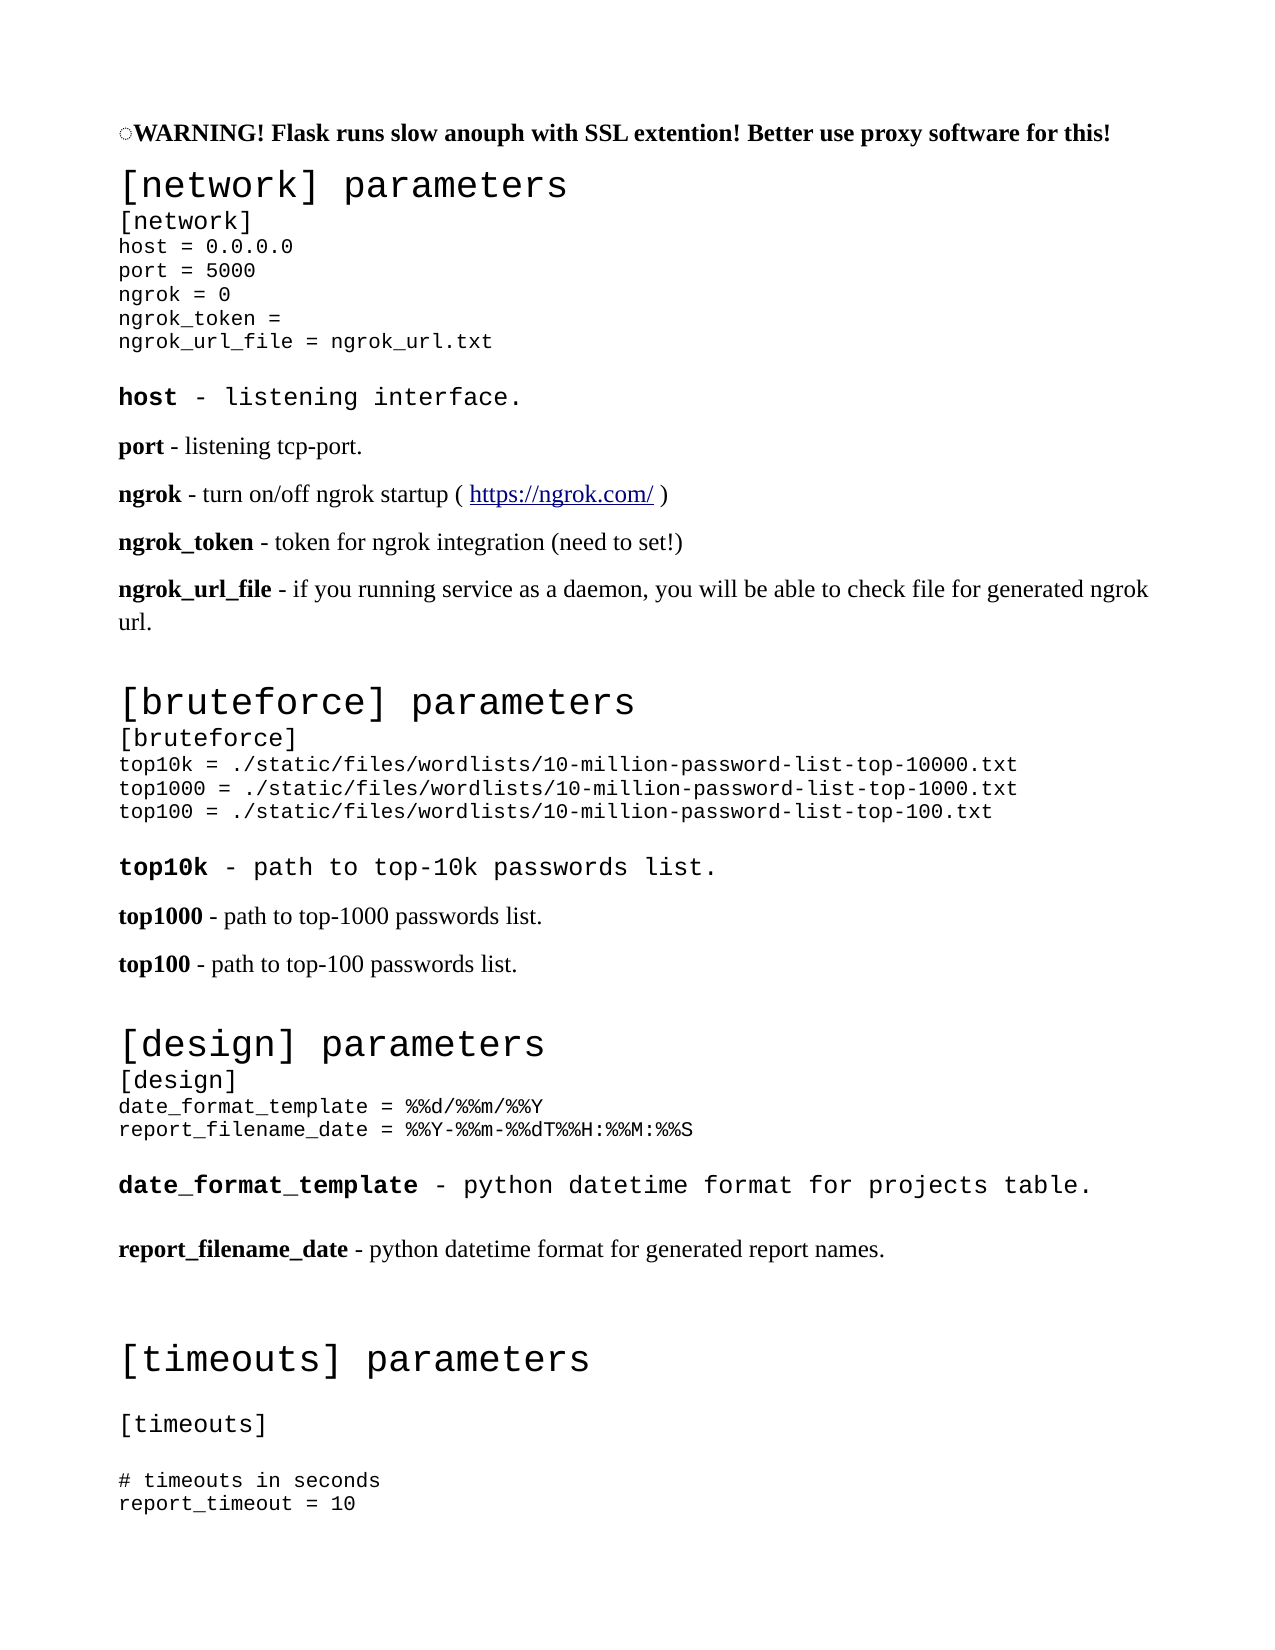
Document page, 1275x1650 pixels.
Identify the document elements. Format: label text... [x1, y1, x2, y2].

text [network] parameters [118, 166, 1157, 208]
text ngrok_token = [118, 307, 1157, 331]
text host - listening interface. [118, 384, 1157, 413]
text [timeouts] [118, 1412, 1157, 1440]
text [bruteforce] [118, 726, 1157, 754]
text ngrok_url_file = ngrok_url.txt [118, 331, 1157, 355]
text top10k - path to top-10k passwords list. [118, 854, 1157, 883]
text [design] [118, 1067, 1157, 1096]
text report_filename_date = %%Y-%%m-%%dT%%H:%%M:%%S [118, 1119, 1157, 1143]
text [network] [118, 208, 1157, 237]
text host = 0.0.0.0 [118, 237, 1157, 260]
text date_format_template - python datetime format for projects table. [118, 1173, 1157, 1201]
text ngrok_token - token for ngrok integration (need to set!) [118, 527, 1157, 555]
text # timeouts in seconds [118, 1470, 1157, 1493]
text top1000 = ./static/files/wordlists/10-million-password-list-top-1000.txt [118, 778, 1157, 801]
text date_format_template = %%d/%%m/%%Y [118, 1096, 1157, 1119]
text ngrok - turn on/off ngrok startup ( https://ngrok.com/ ) [118, 479, 1157, 508]
text top1000 - path to top-1000 passwords list. [118, 901, 1157, 930]
text ngrok = 0 [118, 284, 1157, 307]
text top100 = ./static/files/wordlists/10-million-password-list-top-100.txt [118, 801, 1157, 825]
text [design] parameters [118, 1025, 1157, 1067]
text ngrok_url_file - if you running service as a daemon, you will be able to check file for generated ngrok url. [118, 574, 1157, 636]
text port = 5000 [118, 260, 1157, 284]
text port - listening tcp-port. [118, 431, 1157, 460]
text report_timeout = 10 [118, 1493, 1157, 1517]
text top10k = ./static/files/wordlists/10-million-password-list-top-10000.txt [118, 754, 1157, 778]
text [bruteforce] parameters [118, 683, 1157, 726]
text ️WARNING! Flask runs slow anouph with SSL extention! Better use proxy software for this! [118, 118, 1157, 147]
text report_filename_date - python datetime format for generated report names. [118, 1234, 1157, 1263]
text top100 - path to top-100 passwords list. [118, 949, 1157, 978]
text [timeouts] parameters [118, 1340, 1157, 1382]
